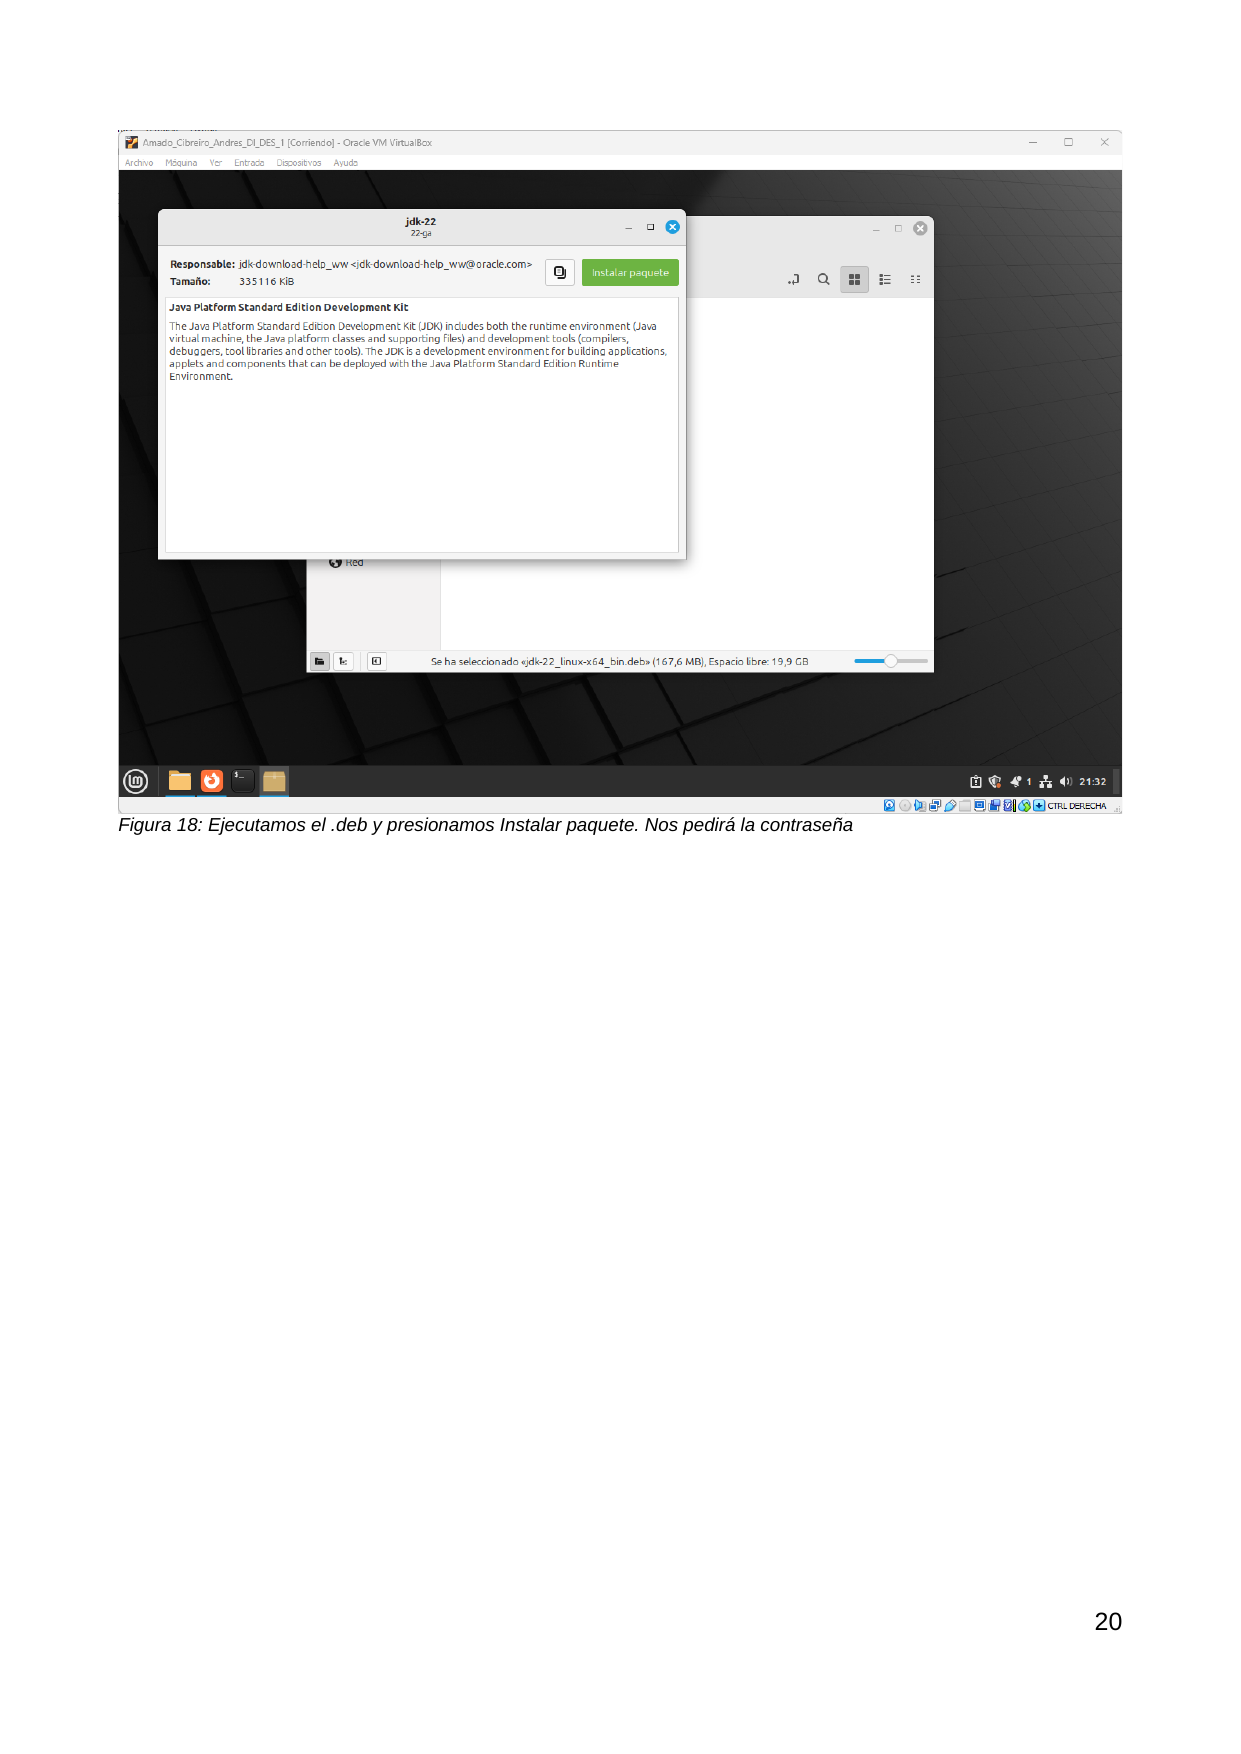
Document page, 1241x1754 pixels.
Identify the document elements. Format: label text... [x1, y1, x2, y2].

text Figura 18: Ejecutamos el .deb y presionamos Instalar paquete. Nos pedirá la contraseña [118, 814, 1122, 835]
picture [118, 130, 1123, 814]
